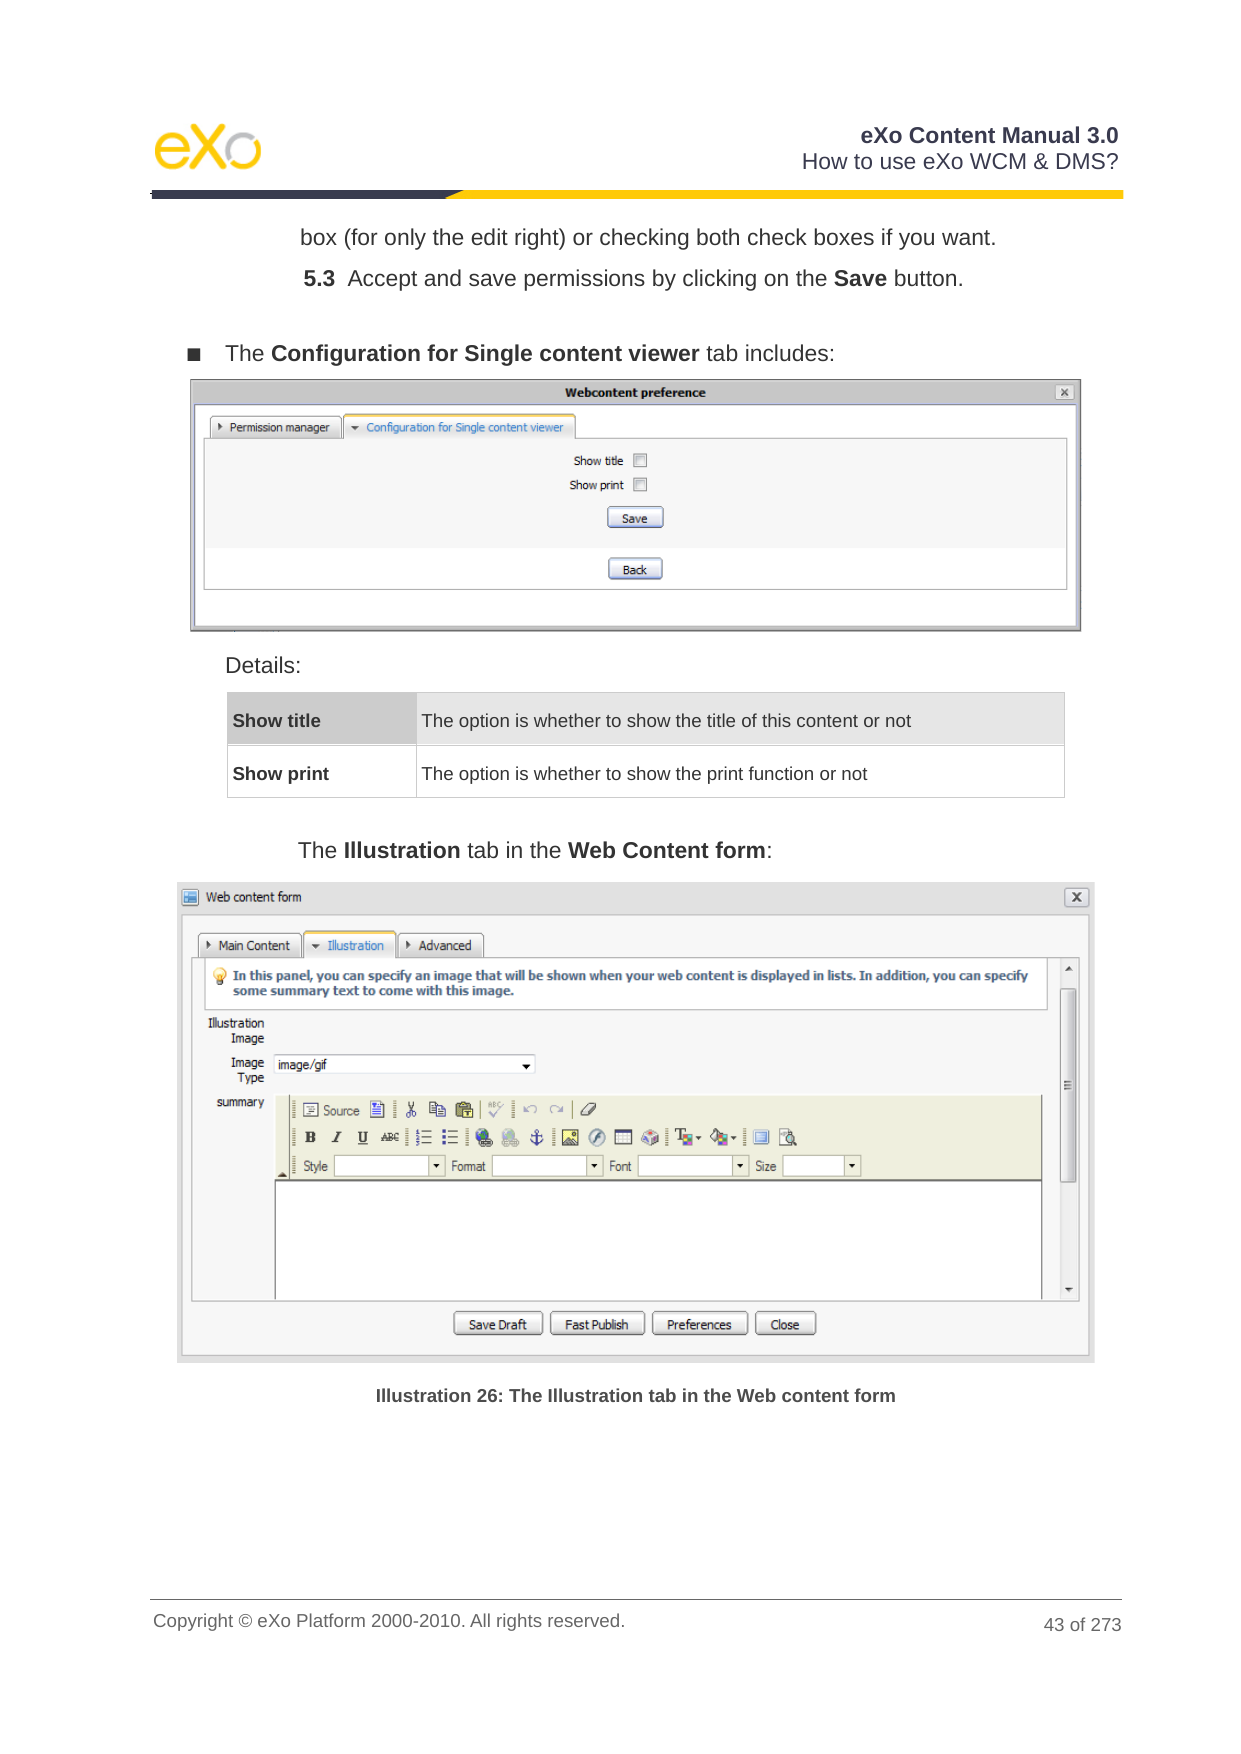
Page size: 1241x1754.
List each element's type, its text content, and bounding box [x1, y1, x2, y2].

picture [177, 882, 1095, 1363]
table_cell The option is whether to show the print function or not [417, 746, 1064, 797]
picture [190, 379, 1082, 632]
list Accept and save permissions by clicking on the Save button. [303, 265, 1122, 291]
text Illustration 26: The Illustration tab in the Web content form [190, 1363, 1081, 1406]
list Details: [187, 379, 1122, 679]
list box (for only the edit right) or checking both check boxes if you want. [262, 223, 1122, 250]
text [190, 870, 1081, 882]
text The Illustration tab in the Web Content form: [298, 837, 1122, 863]
table_cell Show print [228, 746, 416, 797]
table_header The option is whether to show the title of this content or not [417, 693, 1064, 744]
picture [151, 190, 1124, 199]
table_header Show title [228, 693, 416, 744]
picture [155, 123, 262, 170]
list The Configuration for Single content viewer tab includes: [187, 340, 1122, 366]
